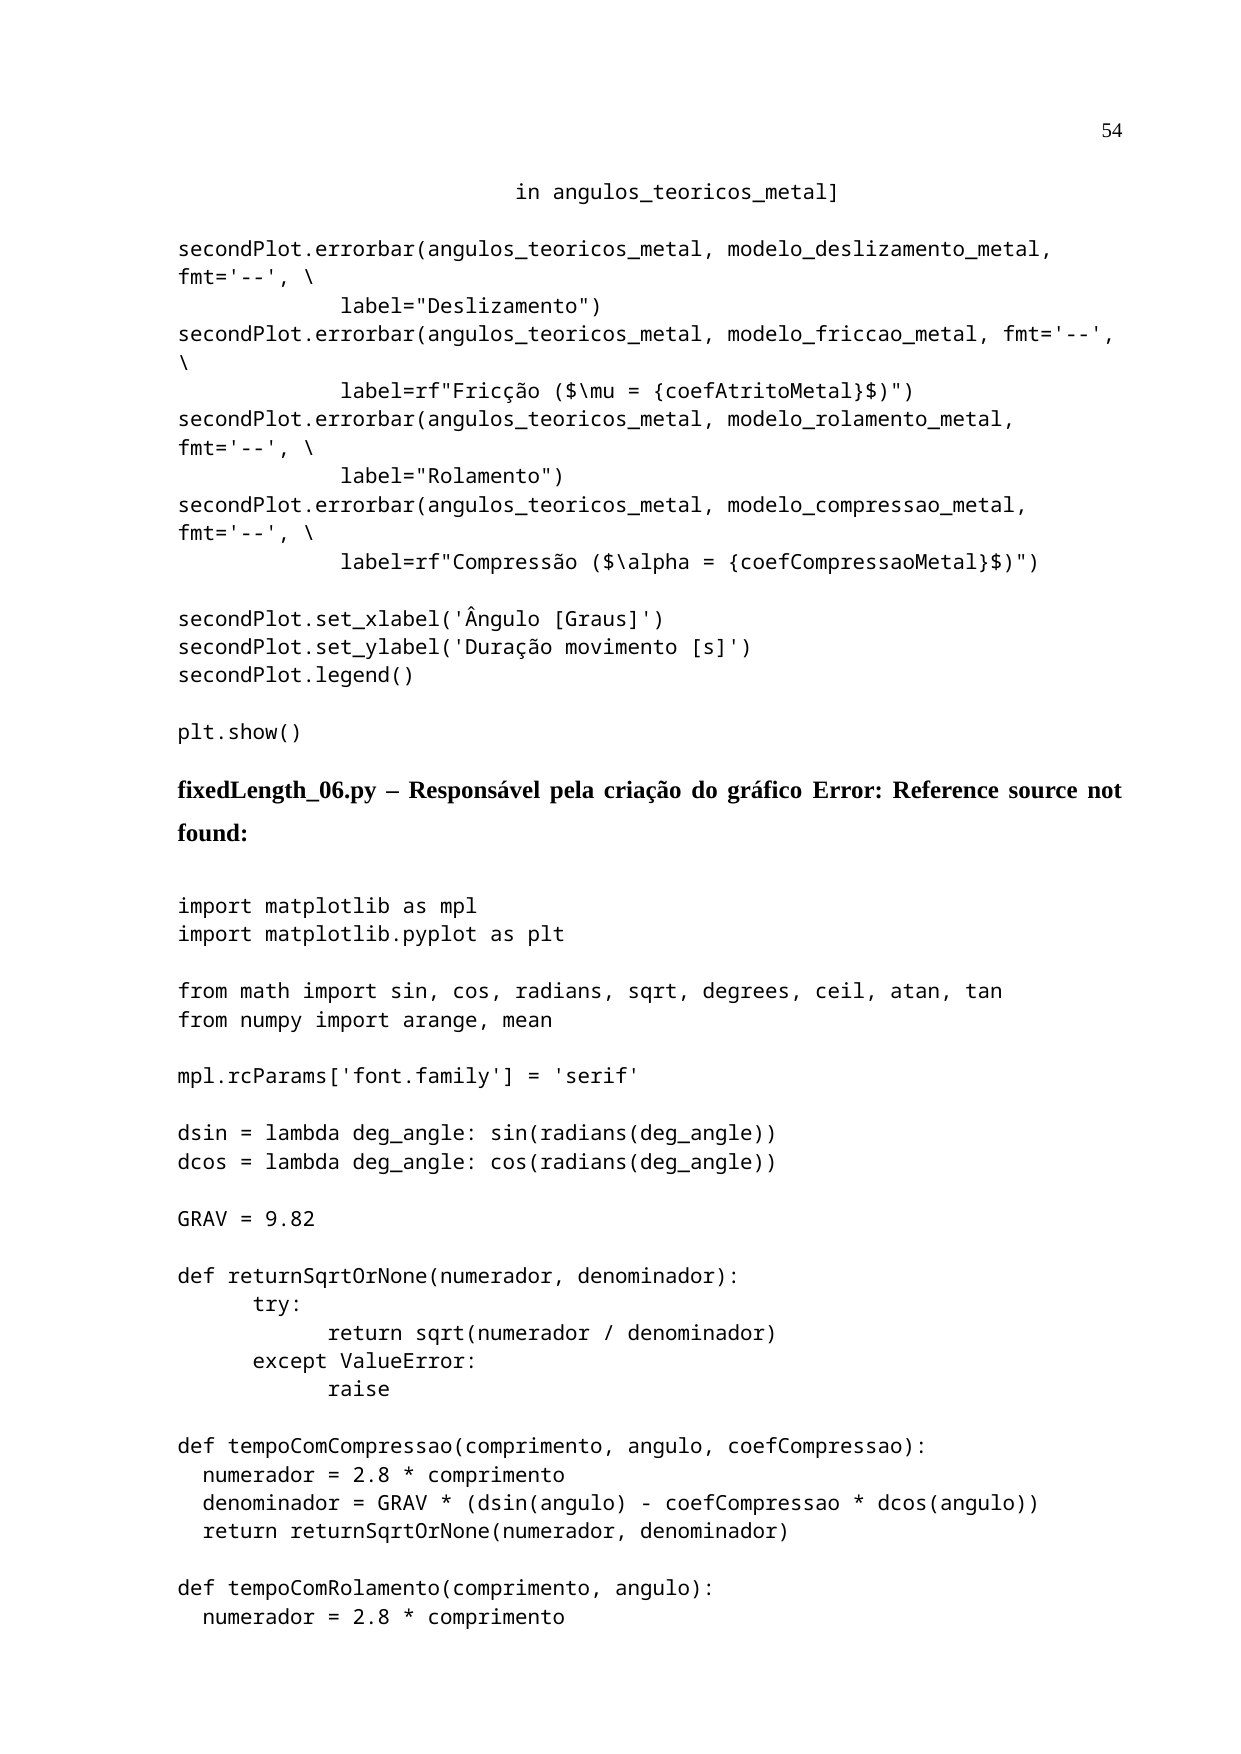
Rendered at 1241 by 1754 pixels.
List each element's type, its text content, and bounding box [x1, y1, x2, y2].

text except ValueError: [177, 1346, 1122, 1374]
text try: [177, 1289, 1122, 1318]
text secondPlot.errorbar(angulos_teoricos_metal, modelo_deslizamento_metal, fmt='--', \ [177, 234, 1122, 291]
text mpl.rcParams['font.family'] = 'serif' [177, 1062, 1122, 1090]
text secondPlot.errorbar(angulos_teoricos_metal, modelo_rolamento_metal, fmt='--', \ [177, 404, 1122, 461]
text import matplotlib as mpl [177, 891, 1122, 919]
text from math import sin, cos, radians, sqrt, degrees, ceil, atan, tan [177, 976, 1122, 1005]
text from numpy import arange, mean [177, 1005, 1122, 1033]
text dcos = lambda deg_angle: cos(radians(deg_angle)) [177, 1147, 1122, 1175]
text secondPlot.errorbar(angulos_teoricos_metal, modelo_compressao_metal, fmt='--', \ [177, 490, 1122, 547]
text def returnSqrtOrNone(numerador, denominador): [177, 1261, 1122, 1289]
text secondPlot.legend() [177, 661, 1122, 689]
text in angulos_teoricos_metal] [177, 177, 1122, 206]
text numerador = 2.8 * comprimento [177, 1602, 1122, 1630]
text dsin = lambda deg_angle: sin(radians(deg_angle)) [177, 1118, 1122, 1147]
text secondPlot.set_xlabel('Ângulo [Graus]') [177, 604, 1122, 632]
text raise [177, 1374, 1122, 1403]
text import matplotlib.pyplot as plt [177, 919, 1122, 948]
text numerador = 2.8 * comprimento [177, 1460, 1122, 1488]
text secondPlot.set_ylabel('Duração movimento [s]') [177, 632, 1122, 661]
text return returnSqrtOrNone(numerador, denominador) [177, 1517, 1122, 1545]
text secondPlot.errorbar(angulos_teoricos_metal, modelo_friccao_metal, fmt='--', \ [177, 319, 1122, 376]
text denominador = GRAV * (dsin(angulo) - coefCompressao * dcos(angulo)) [177, 1488, 1122, 1517]
text return sqrt(numerador / denominador) [177, 1318, 1122, 1346]
text label="Rolamento") [177, 461, 1122, 490]
text plt.show() [177, 717, 1122, 746]
text label="Deslizamento") [177, 291, 1122, 319]
text label=rf"Fricção ($\mu = {coefAtritoMetal}$)") [177, 376, 1122, 404]
text label=rf"Compressão ($\alpha = {coefCompressaoMetal}$)") [177, 547, 1122, 575]
text def tempoComCompressao(comprimento, angulo, coefCompressao): [177, 1431, 1122, 1460]
text fixedLength_06.py – Responsável pela criação do gráfico Error: Reference source not found: [177, 775, 1122, 847]
text GRAV = 9.82 [177, 1204, 1122, 1232]
text def tempoComRolamento(comprimento, angulo): [177, 1573, 1122, 1602]
